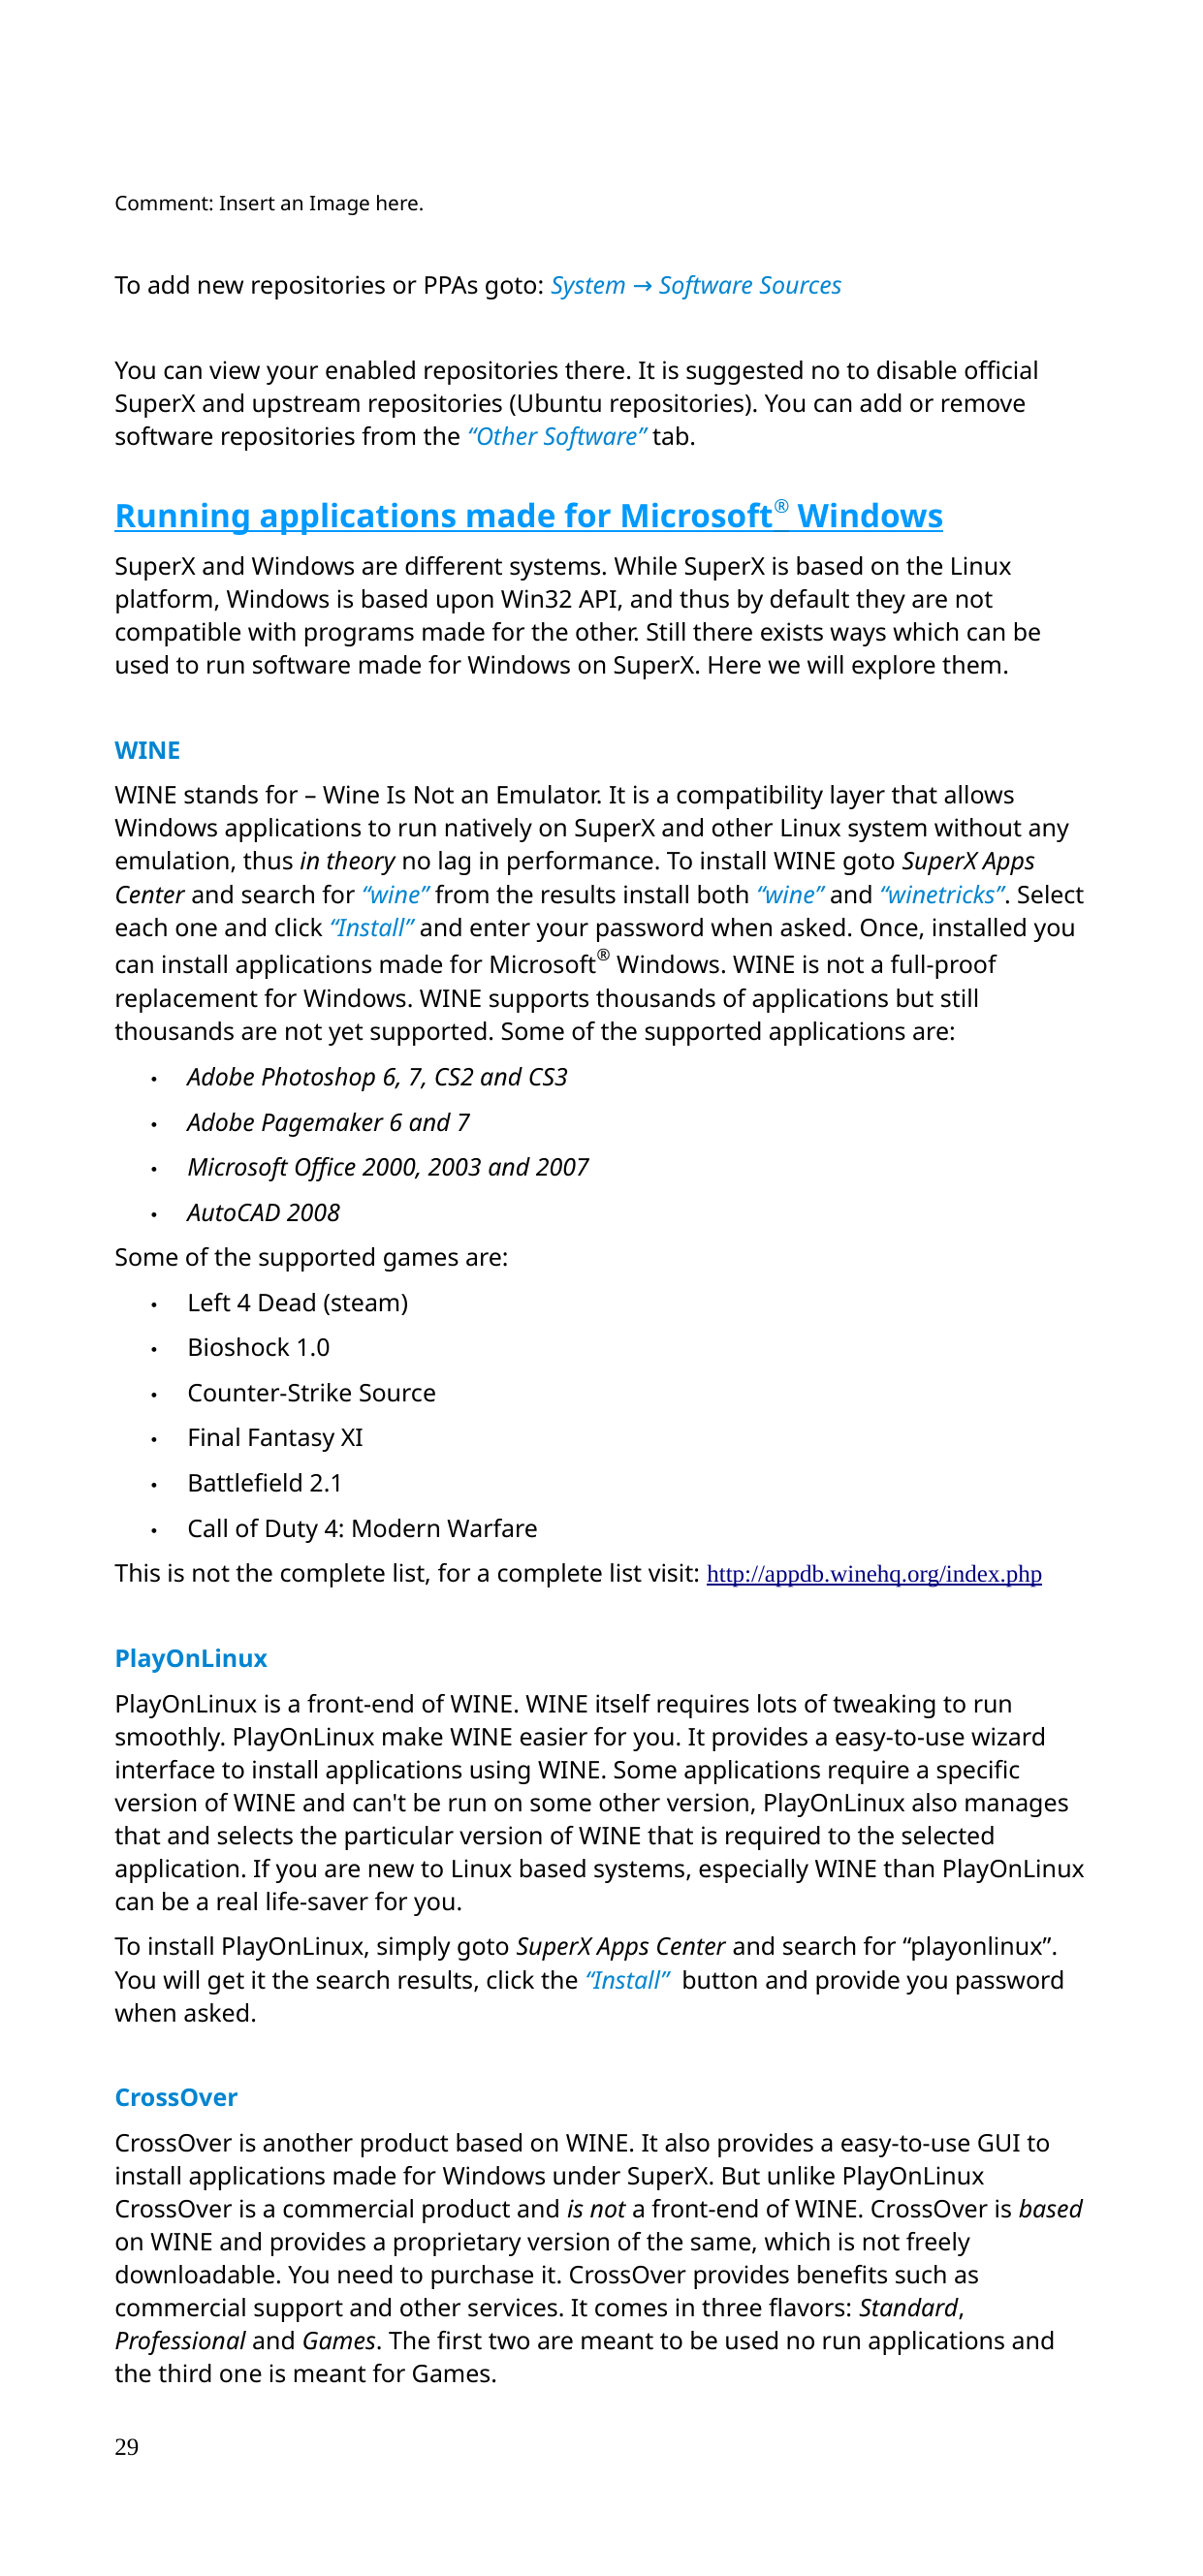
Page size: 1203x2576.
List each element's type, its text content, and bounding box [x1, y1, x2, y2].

text PlayOnLinux is a front-end of WINE. WINE itself requires lots of tweaking to run smoothly. PlayOnLinux make WINE easier for you. It provides a easy-to-use wizard interface to install applications using WINE. Some applications require a specific version of WINE and can't be run on some other version, PlayOnLinux also manages that and selects the particular version of WINE that is required to the selected application. If you are new to Linux based systems, especially WINE than PlayOnLinux can be a real life-saver for you. [114, 1686, 1088, 1918]
list Adobe Photoshop 6, 7, CS2 and CS3 [151, 1060, 1088, 1093]
list Battlefield 2.1 [151, 1466, 1088, 1499]
text WINE [114, 733, 1088, 767]
text SuperX and Windows are different systems. While SuperX is based on the Linux platform, Windows is based upon Win32 API, and thus by default they are not compatible with programs made for the other. Still there exists ways which can be used to run software made for Windows on SuperX. Here we will explore them. [114, 549, 1088, 681]
list AutoCAD 2008 [151, 1195, 1088, 1228]
text Some of the supported games are: [114, 1241, 1088, 1273]
list Call of Duty 4: Modern Warfare [151, 1511, 1088, 1544]
text To add new repositories or PPAs goto: System → Software Sources [114, 268, 1088, 301]
text PlayOnLinux [114, 1642, 1088, 1675]
text This is not the complete list, for a complete list visit: http://appdb.winehq.org/index.php [114, 1556, 1088, 1589]
text CrossOver is another product based on WINE. It also provides a easy-to-use GUI to install applications made for Windows under SuperX. But unlike PlayOnLinux CrossOver is a commercial product and is not a front-end of WINE. CrossOver is based on WINE and provides a proprietary version of the same, which is not freely downloadable. You need to purchase it. CrossOver provides benefits such as commercial support and other services. It comes in three flavors: Standard, Professional and Games. The first two are meant to be used no run applications and the third one is meant for Games. [114, 2126, 1088, 2390]
text Comment: Insert an Image here. [114, 189, 1088, 216]
text To install PlayOnLinux, simply goto SuperX Apps Center and search for “playonlinux”. You will get it the search results, click the “Install” button and provide you password when asked. [114, 1930, 1088, 2028]
text WINE stands for – Wine Is Not an Emulator. It is a compatibility layer that allows Windows applications to run natively on SuperX and other Linux system without any emulation, thus in theory no lag in performance. To install WINE goto SuperX Apps Center and search for “wine” from the results install both “wine” and “winetricks”. Select each one and click “Install” and enter your password when asked. Once, installed you can install applications made for Microsoft® Windows. WINE is not a full-proof replacement for Windows. WINE supports thousands of applications but still thousands are not yet supported. Some of the supported applications are: [114, 778, 1088, 1048]
subtitle Running applications made for Microsoft® Windows [114, 493, 1088, 537]
list Left 4 Dead (steam) [151, 1285, 1088, 1319]
list Adobe Pagemaker 6 and 7 [151, 1105, 1088, 1138]
list Microsoft Office 2000, 2003 and 2007 [151, 1150, 1088, 1183]
text You can view your enabled repositories there. It is suggested no to disable official SuperX and upstream repositories (Ubuntu repositories). You can add or remove software repositories from the “Other Software” tab. [114, 354, 1088, 453]
list Bioshock 1.0 [151, 1331, 1088, 1364]
list Final Fantasy XI [151, 1421, 1088, 1454]
text CrossOver [114, 2081, 1088, 2114]
list Counter-Strike Source [151, 1375, 1088, 1409]
